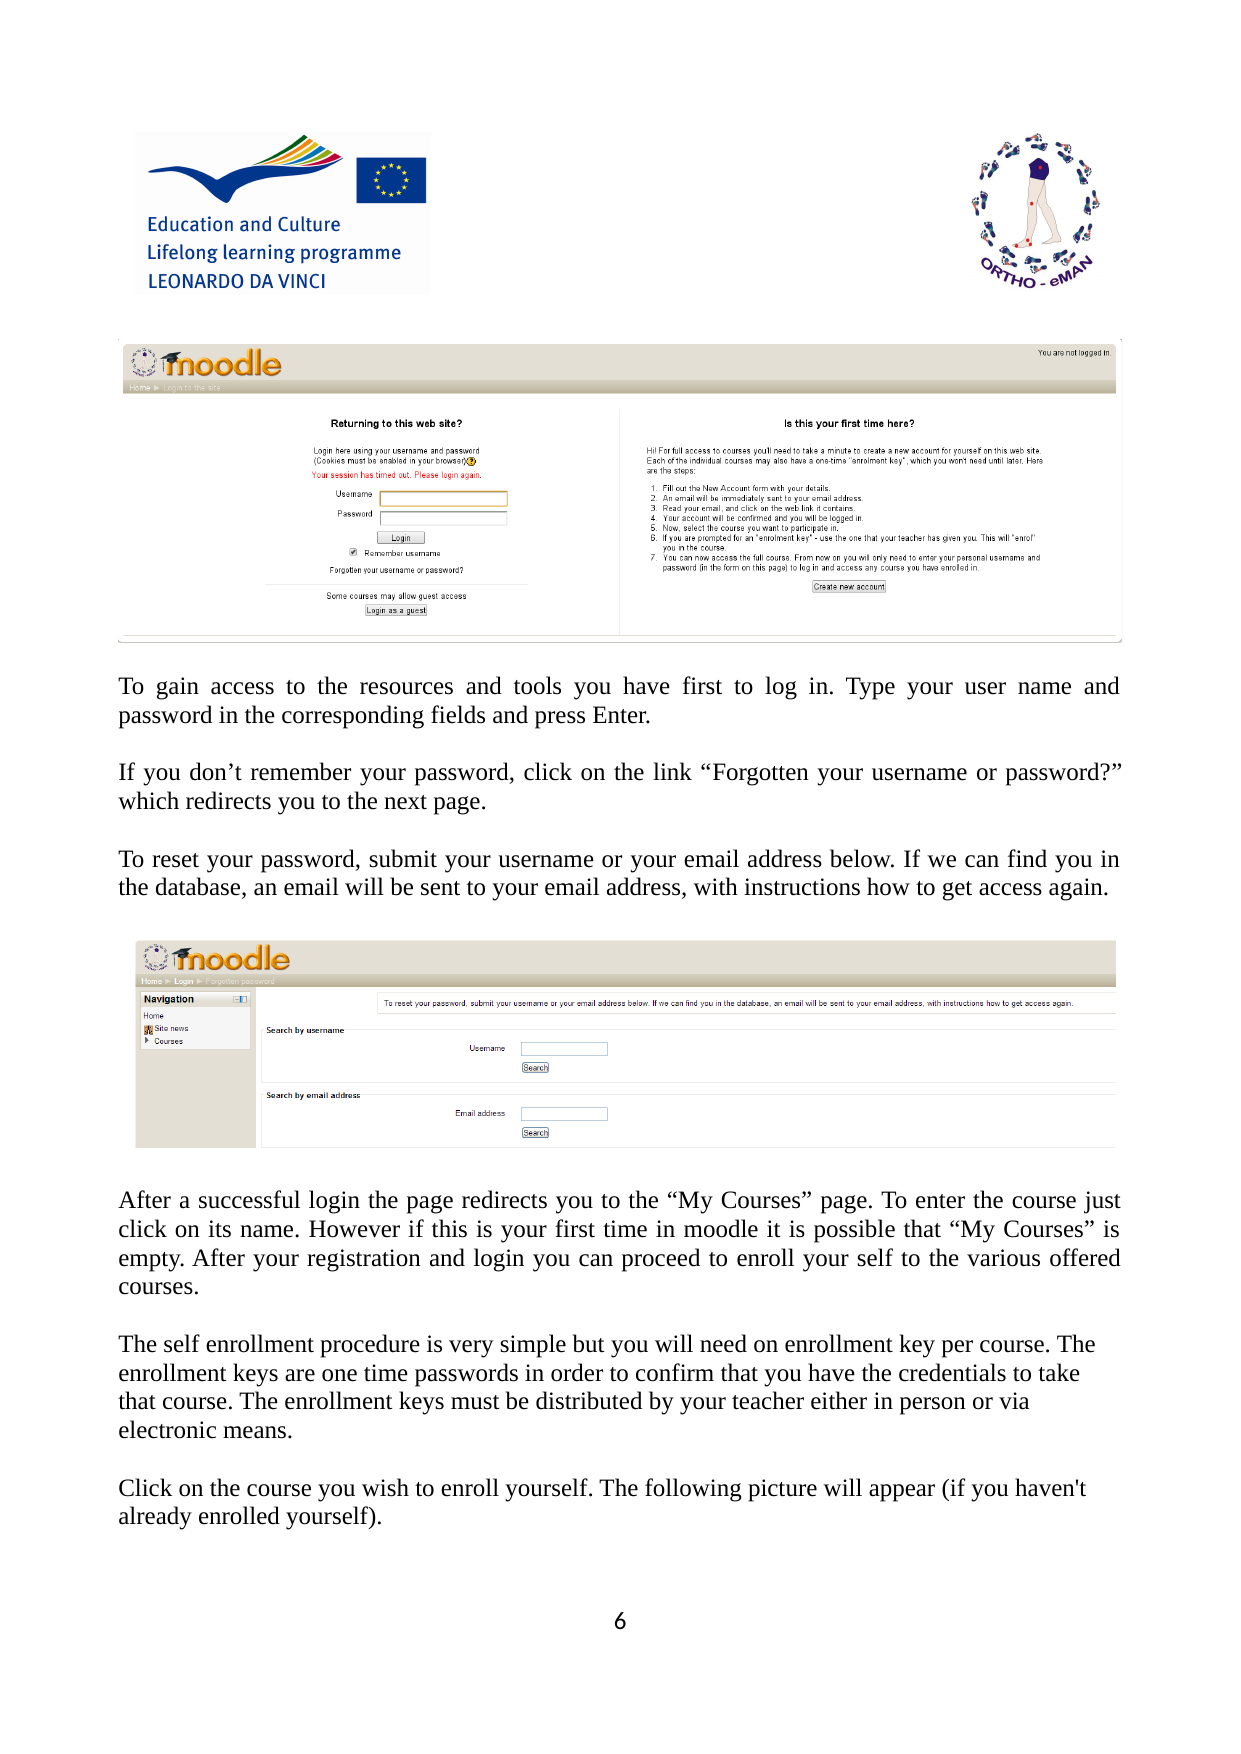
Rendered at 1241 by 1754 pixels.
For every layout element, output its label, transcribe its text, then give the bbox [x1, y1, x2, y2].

picture [134, 939, 1116, 1148]
text To reset your password, submit your username or your email address below. If we can find you in the database, an email will be sent to your email address, with instructions how to get access again. [118, 844, 1122, 901]
text To gain access to the resources and tools you have first to log in. Type your user name and password in the corresponding fields and press Enter. [118, 671, 1122, 729]
picture [134, 132, 431, 295]
text Click on the course you wish to enroll yourself. The following picture will appear (if you haven't already enrolled yourself). [118, 1473, 1122, 1530]
picture [118, 339, 1123, 643]
picture [966, 127, 1106, 295]
text The self enrollment procedure is very simple but you will need on enrollment key per course. The enrollment keys are one time passwords in order to confirm that you have the credentials to take that course. The enrollment keys must be distributed by your teacher either in person or via electronic means. [118, 1329, 1122, 1444]
text If you don’t remember your password, click on the link “Forgotten your username or password?” which redirects you to the next page. [118, 757, 1122, 815]
text After a successful login the page redirects you to the “My Courses” page. To enter the course just click on its name. However if this is your first time in moodle it is possible that “My Courses” is empty. After your registration and login you can proceed to enroll your self to the various offered courses. [118, 1185, 1122, 1300]
